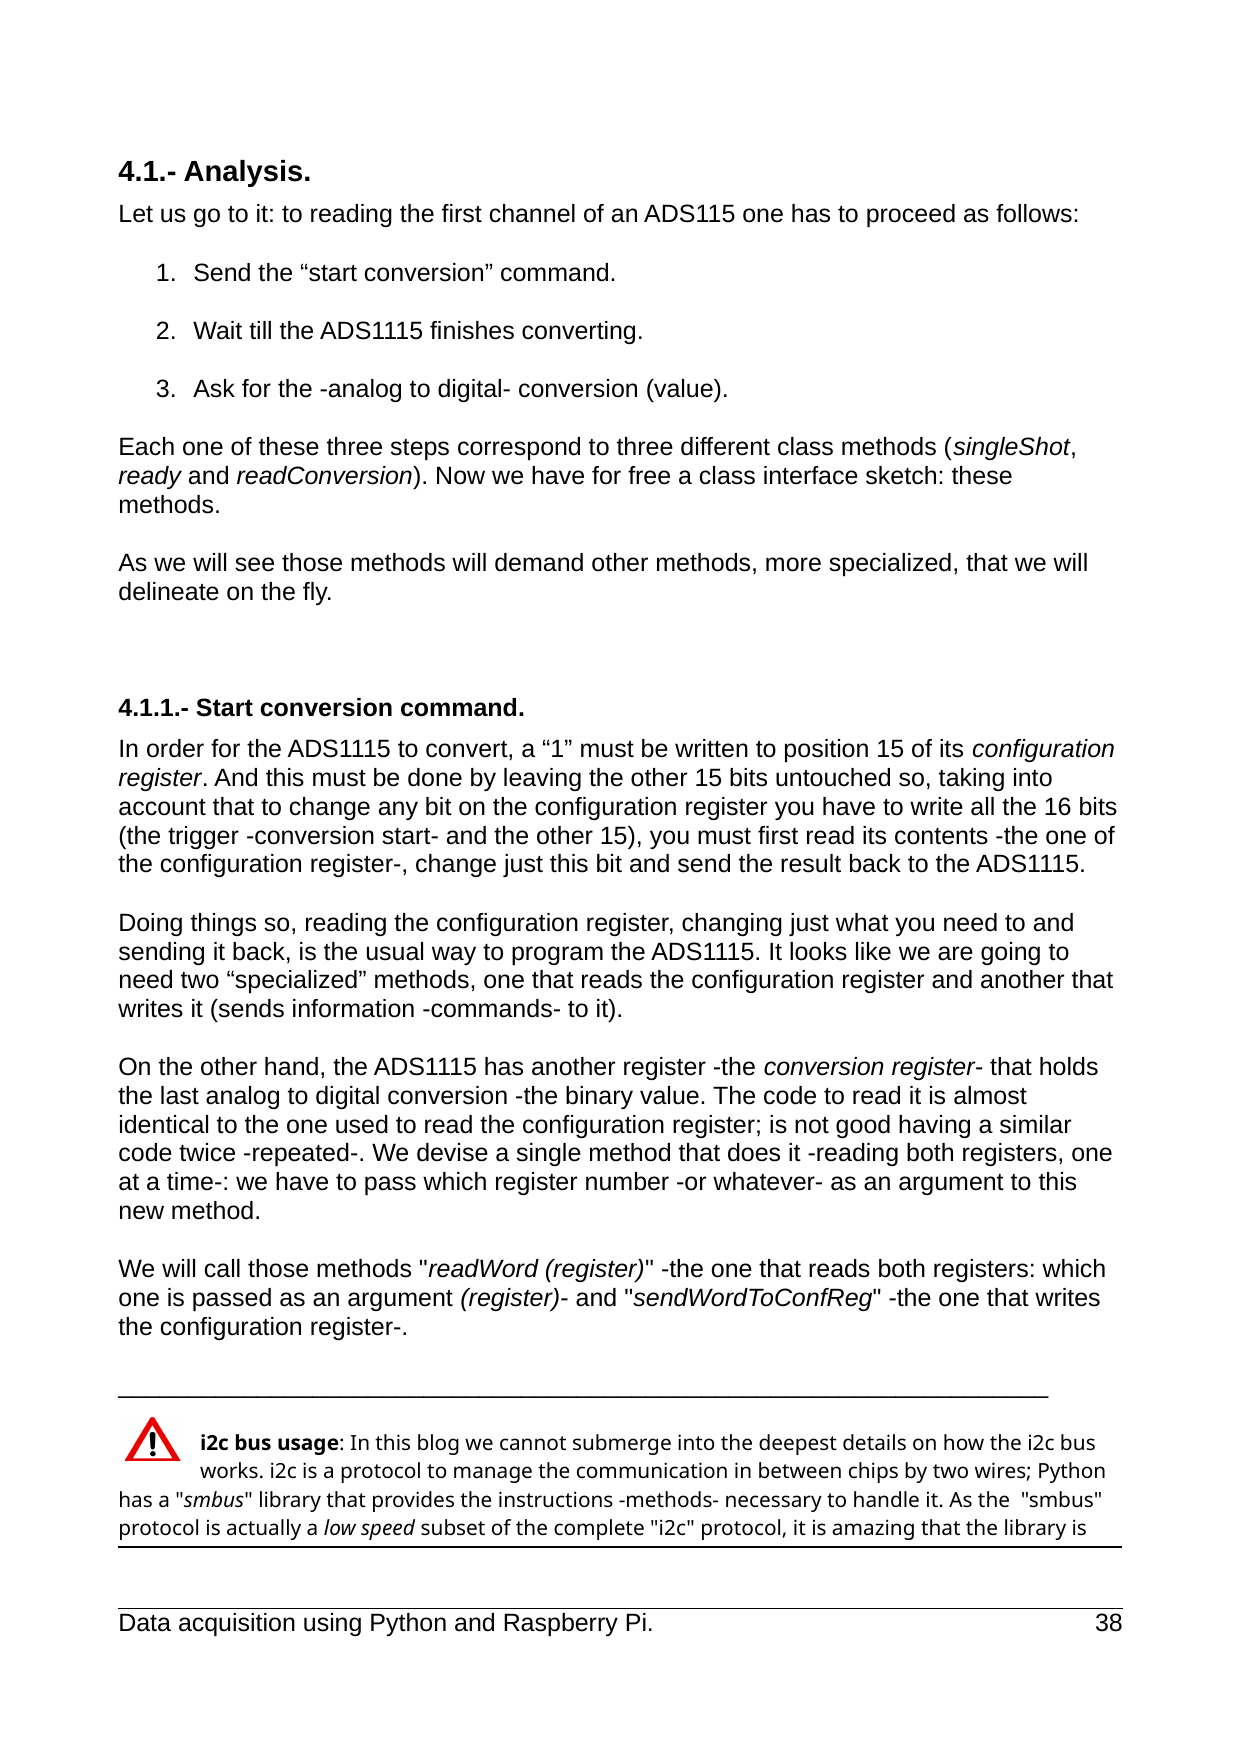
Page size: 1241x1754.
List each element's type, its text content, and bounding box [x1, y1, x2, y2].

subtitle 4.1.- Analysis. [118, 153, 1122, 187]
text On the other hand, the ADS1115 has another register -the conversion register- that holds the last analog to digital conversion -the binary value. The code to read it is almost identical to the one used to read the configuration register; is not good having a similar code twice -repeated-. We devise a single method that does it -reading both registers, one at a time-: we have to pass which register number -or whatever- as an argument to this new method. [118, 1052, 1122, 1225]
text Each one of these three steps correspond to three different class methods (singleShot, ready and readConversion). Now we have for free a class interface sketch: these methods. [118, 432, 1122, 519]
list Ask for the -analog to digital- conversion (value). [156, 374, 1122, 403]
text In order for the ADS1115 to convert, a “1” must be written to position 15 of its configuration register. And this must be done by leaving the other 15 bits untouched so, taking into account that to change any bit on the configuration register you have to write all the 16 bits (the trigger -conversion start- and the other 15), you must first read its contents -the one of the configuration register-, change just this bit and send the result back to the ADS1115. [118, 734, 1122, 878]
list Wait till the ADS1115 finishes converting. [156, 316, 1122, 345]
text i2c bus usage: In this blog we cannot submerge into the deepest details on how the i2c bus works. i2c is a protocol to manage the communication in between chips by two wires; Python has a "smbus" library that provides the instructions -methods- necessary to handle it. As the "smbus" protocol is actually a low speed subset of the complete "i2c" protocol, it is amazing that the library is [118, 1428, 1122, 1546]
text Let us go to it: to reading the first channel of an ADS115 one has to proceed as follows: [118, 199, 1122, 228]
subtitle 4.1.1.- Start conversion command. [118, 693, 1122, 722]
picture [124, 1417, 181, 1461]
text ___________________________________________________________________ [118, 1370, 1122, 1399]
text Doing things so, reading the configuration register, changing just what you need to and sending it back, is the usual way to program the ADS1115. It looks like we are going to need two “specialized” methods, one that reads the configuration register and another that writes it (sends information -commands- to it). [118, 908, 1122, 1023]
text We will call those methods "readWord (register)" -the one that reads both registers: which one is passed as an argument (register)- and "sendWordToConfReg" -the one that writes the configuration register-. [118, 1254, 1122, 1340]
text As we will see those methods will demand other methods, more specialized, that we will delineate on the fly. [118, 548, 1122, 606]
list Send the “start conversion” command. [156, 258, 1122, 286]
